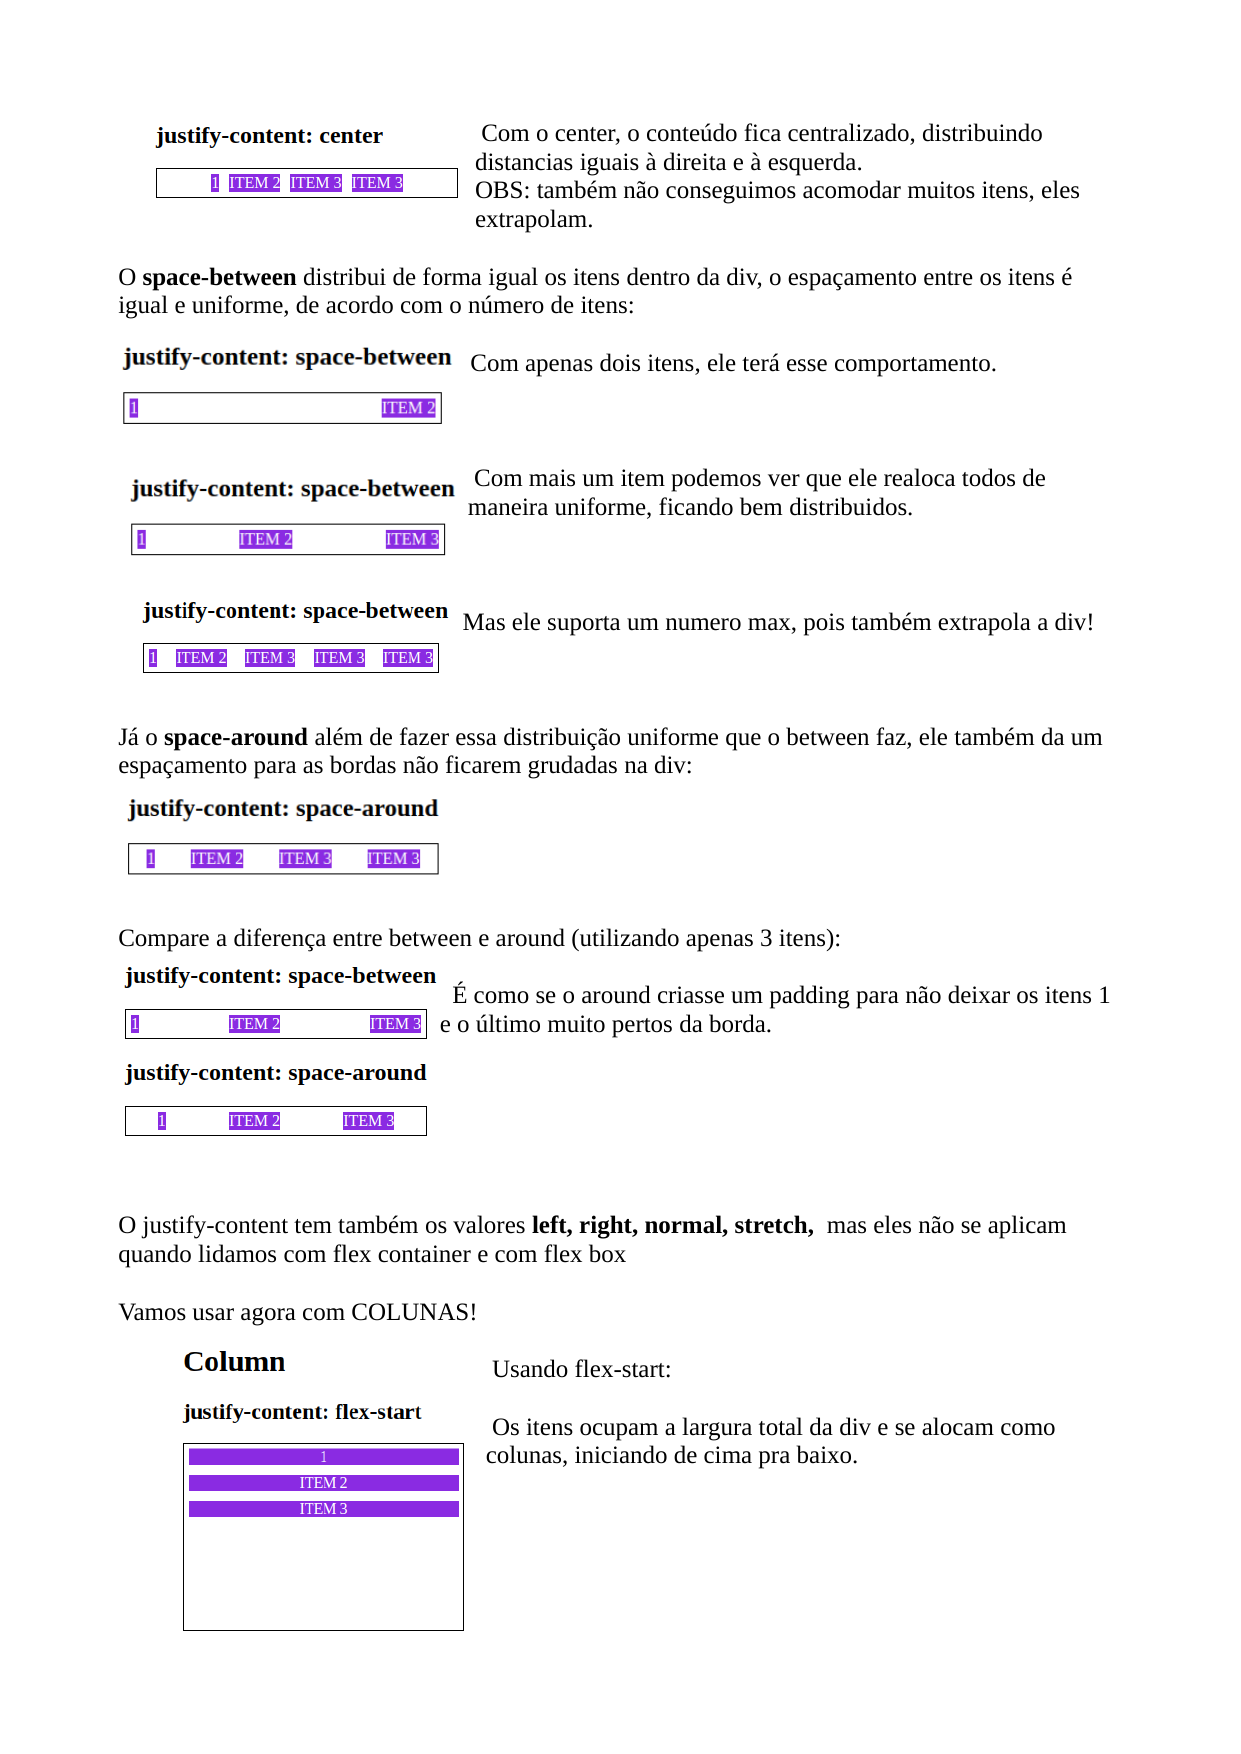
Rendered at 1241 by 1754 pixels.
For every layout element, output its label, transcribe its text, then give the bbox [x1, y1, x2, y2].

picture [125, 470, 468, 572]
picture [125, 792, 452, 888]
picture [117, 335, 464, 442]
text Os itens ocupam a largura total da div e se alocam como colunas, iniciando de cima pra baixo. [486, 1412, 1122, 1469]
text Compare a diferença entre between e around (utilizando apenas 3 itens): [118, 923, 1122, 952]
text Já o space-around além de fazer essa distribuição uniforme que o between faz, ele também da um espaçamento para as bordas não ficarem grudadas na div: [118, 722, 1122, 779]
picture [139, 593, 457, 682]
picture [176, 1341, 486, 1637]
text [118, 1354, 176, 1383]
text OBS: também não conseguimos acomodar muitos itens, eles extrapolam. [118, 176, 1122, 233]
text [118, 1412, 176, 1469]
text Com mais um item podemos ver que ele realoca todos de maneira uniforme, ficando bem distribuidos. [118, 463, 1122, 521]
text O justify-content tem também os valores left, right, normal, stretch, mas eles não se aplicam quando lidamos com flex container e com flex box [118, 1211, 1122, 1268]
text O space-between distribui de forma igual os itens dentro da div, o espaçamento entre os itens é igual e uniforme, de acordo com o número de itens: [118, 262, 1122, 319]
text Com o center, o conteúdo fica centralizado, distribuindo distancias iguais à direita e à esquerda. [475, 118, 1122, 176]
text Usando flex-start: [486, 1354, 1122, 1383]
text É como se o around criasse um padding para não deixar os itens 1 e o último muito pertos da borda. [440, 981, 1122, 1038]
picture [150, 118, 475, 209]
picture [122, 959, 440, 1152]
text Mas ele suporta um numero max, pois também extrapola a div! [457, 607, 1122, 636]
text Vamos usar agora com COLUNAS! [118, 1297, 1122, 1326]
text Com apenas dois itens, ele terá esse comportamento. [464, 348, 1122, 377]
